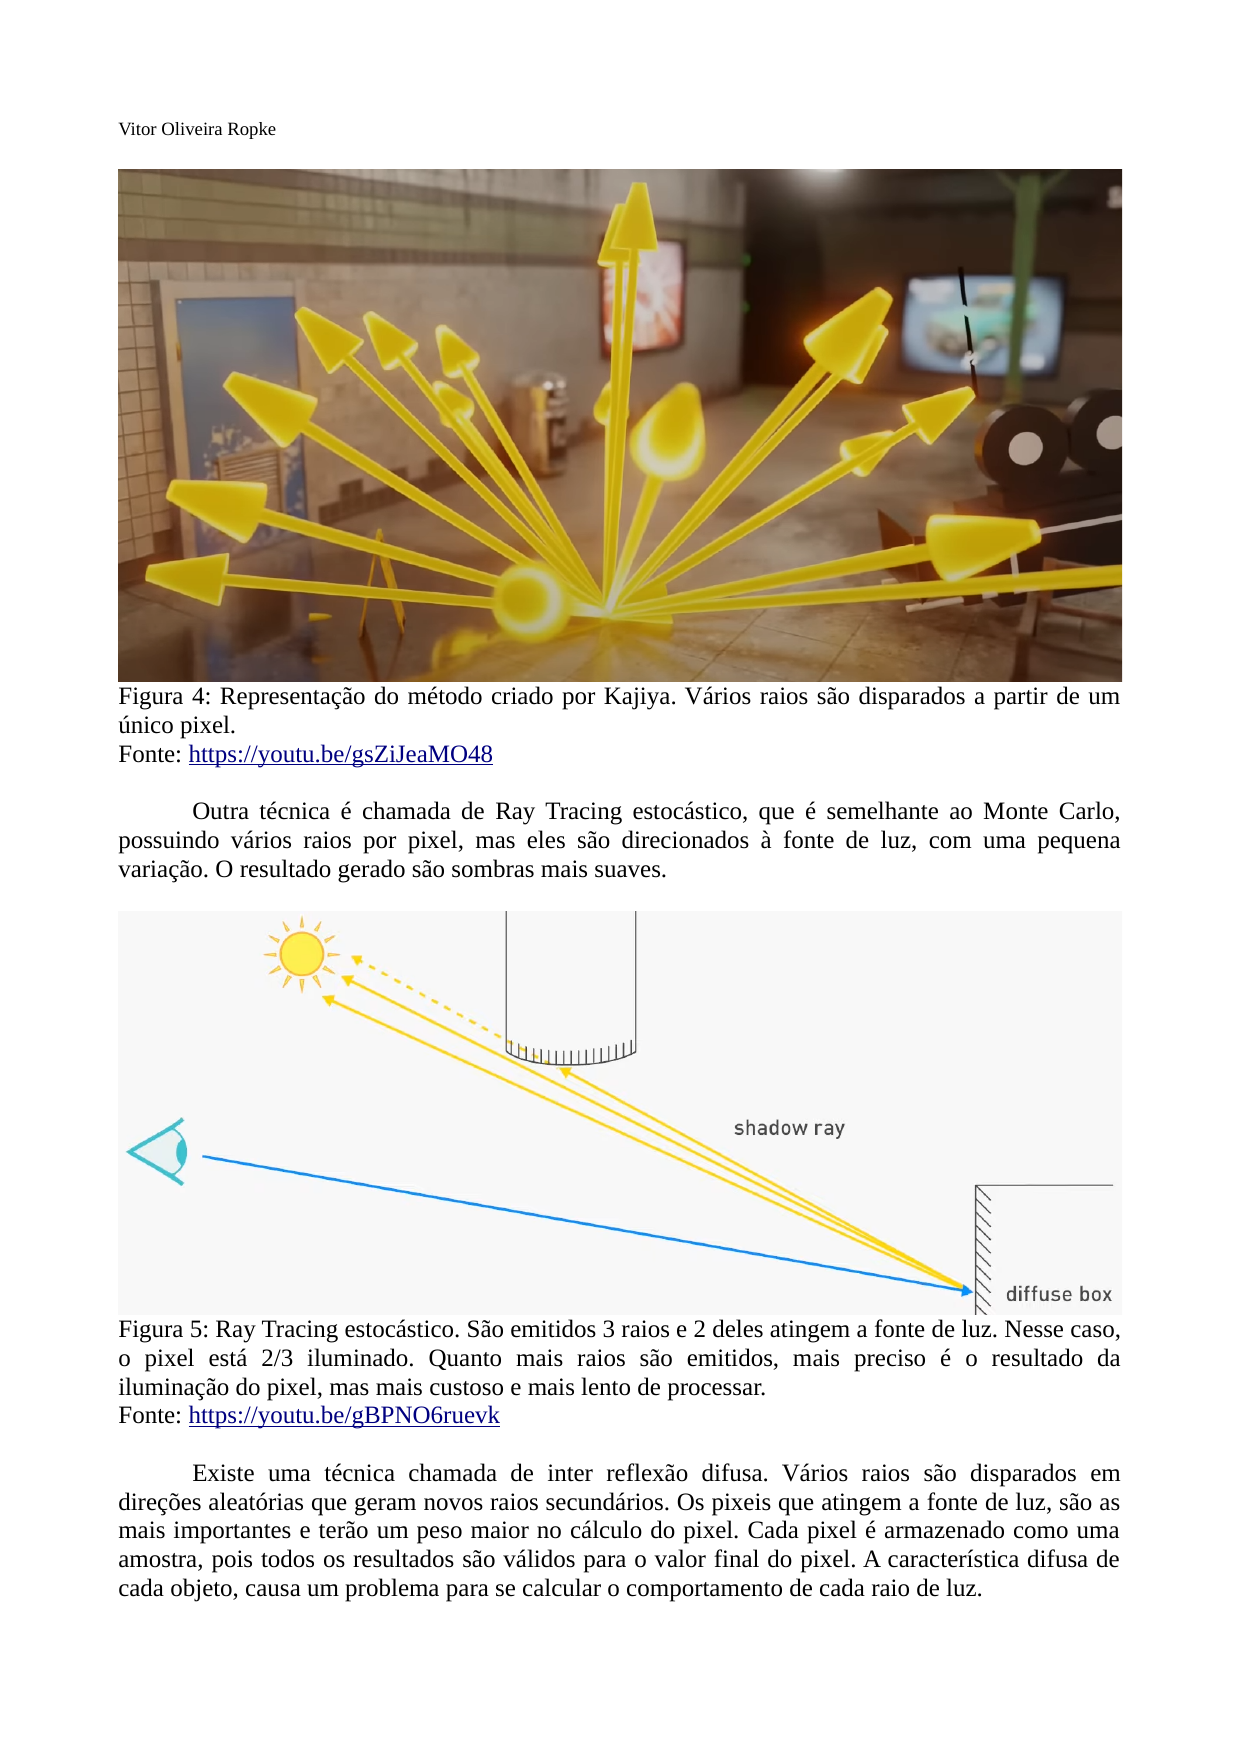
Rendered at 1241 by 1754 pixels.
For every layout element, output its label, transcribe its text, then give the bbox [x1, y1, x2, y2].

text Fonte: https://youtu.be/gsZiJeaMO48 [118, 739, 1122, 767]
text Figura 4: Representação do método criado por Kajiya. Vários raios são disparados a partir de um único pixel. [118, 682, 1122, 739]
text Fonte: https://youtu.be/gBPNO6ruevk [118, 1401, 1122, 1429]
picture [118, 911, 1123, 1315]
text Outra técnica é chamada de Ray Tracing estocástico, que é semelhante ao Monte Carlo, possuindo vários raios por pixel, mas eles são direcionados à fonte de luz, com uma pequena variação. O resultado gerado são sombras mais suaves. [118, 796, 1122, 882]
picture [118, 169, 1123, 682]
text Existe uma técnica chamada de inter reflexão difusa. Vários raios são disparados em direções aleatórias que geram novos raios secundários. Os pixeis que atingem a fonte de luz, são as mais importantes e terão um peso maior no cálculo do pixel. Cada pixel é armazenado como uma amostra, pois todos os resultados são válidos para o valor final do pixel. A característica difusa de cada objeto, causa um problema para se calcular o comportamento de cada raio de luz. [118, 1458, 1122, 1602]
text Figura 5: Ray Tracing estocástico. São emitidos 3 raios e 2 deles atingem a fonte de luz. Nesse caso, o pixel está 2/3 iluminado. Quanto mais raios são emitidos, mais preciso é o resultado da iluminação do pixel, mas mais custoso e mais lento de processar. [118, 1315, 1122, 1401]
